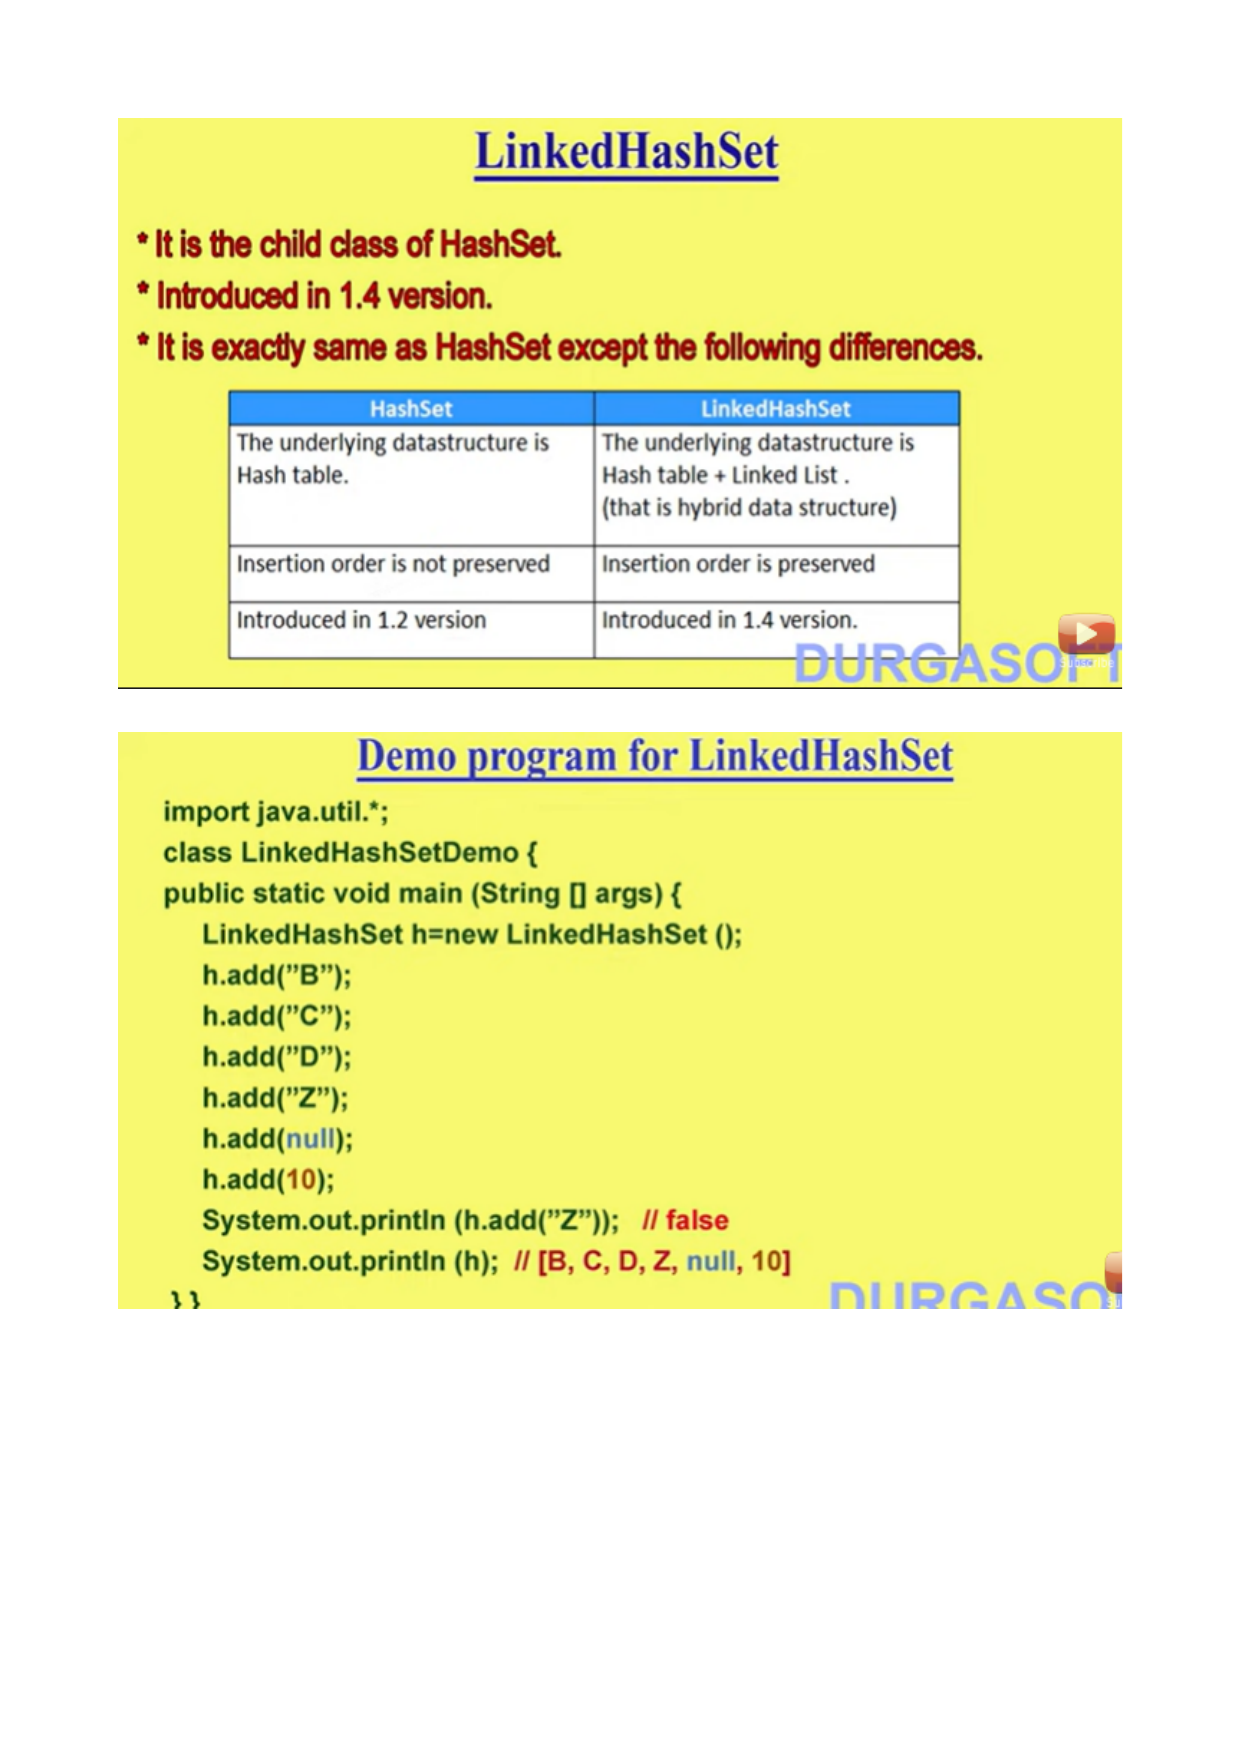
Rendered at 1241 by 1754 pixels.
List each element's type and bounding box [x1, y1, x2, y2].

picture [118, 118, 1123, 689]
picture [118, 732, 1123, 1309]
